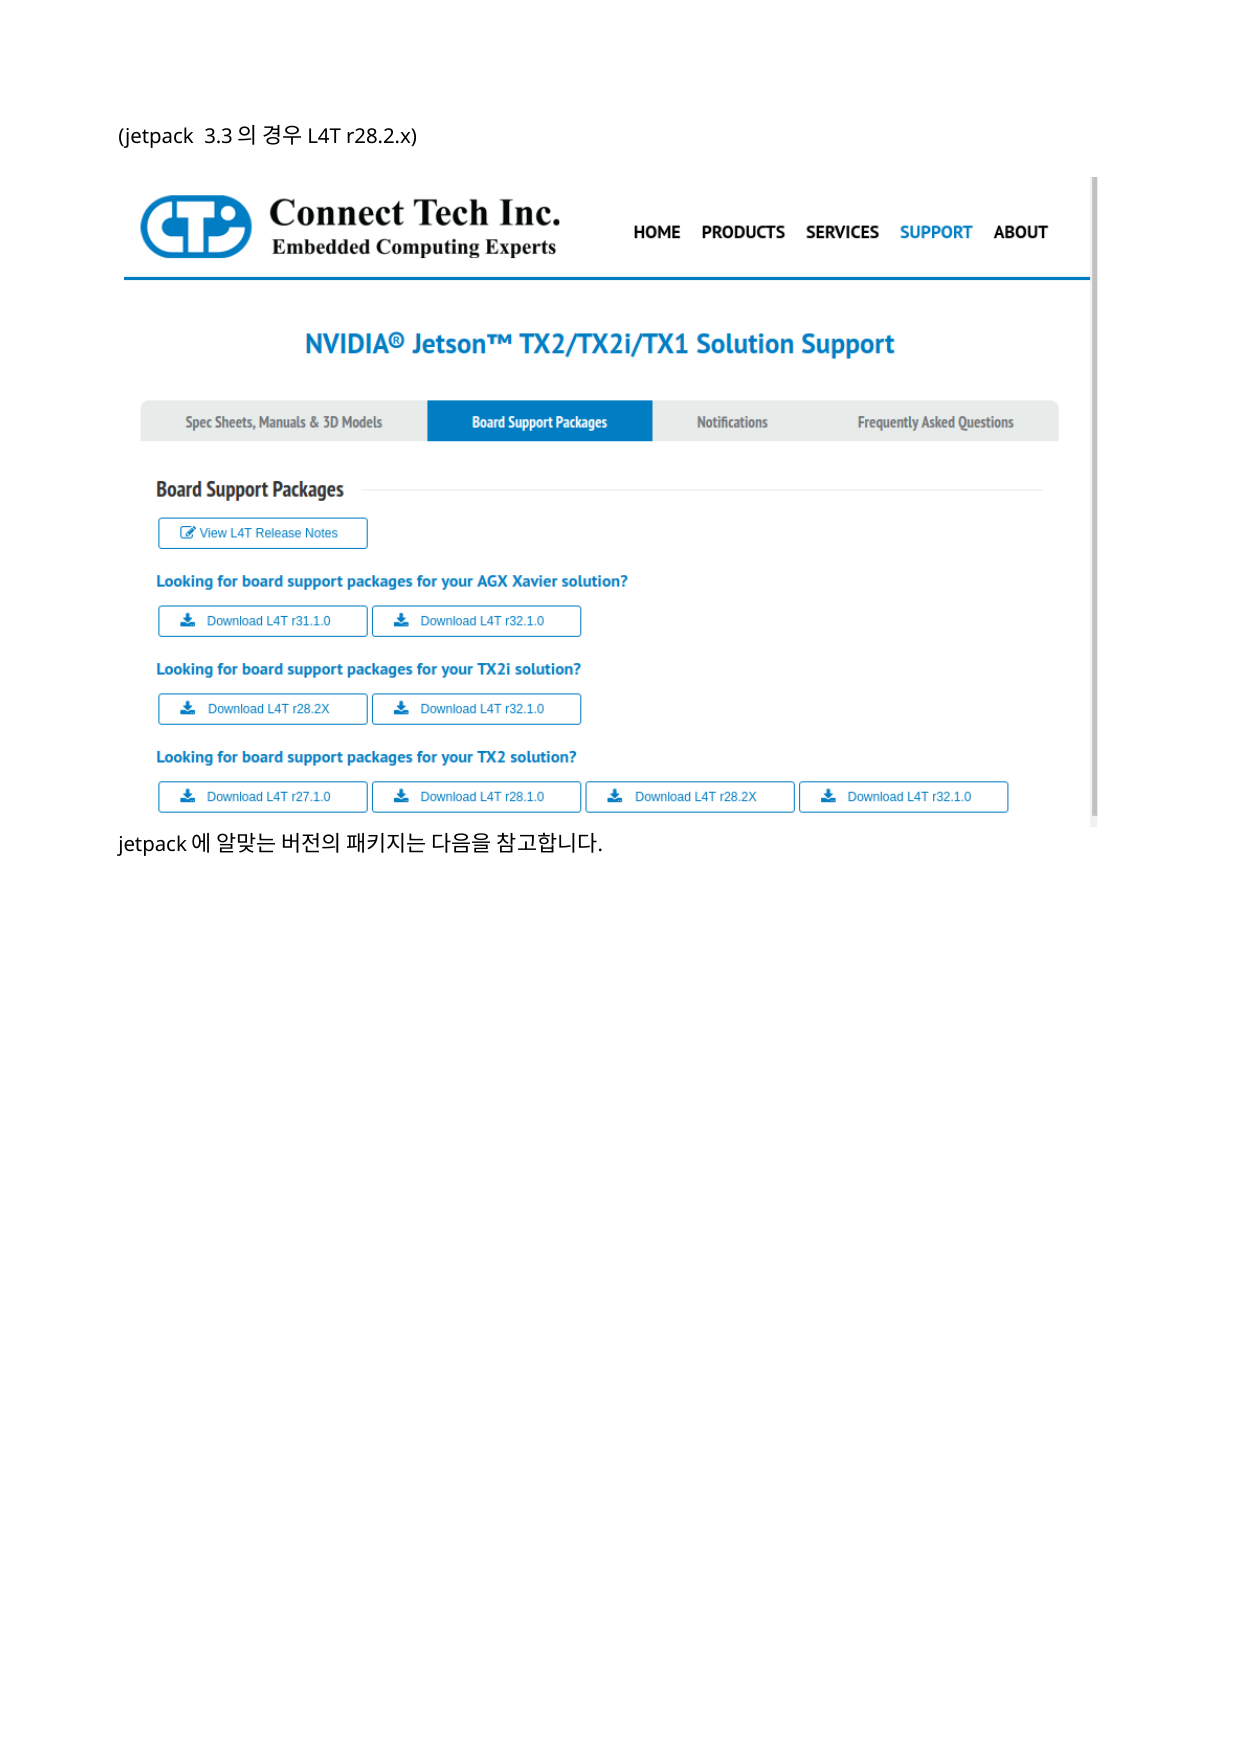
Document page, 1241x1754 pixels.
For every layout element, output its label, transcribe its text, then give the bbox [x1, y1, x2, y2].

text jetpack에 알맞는 버전의 패키지는 다음을 참고합니다. [118, 177, 1122, 858]
picture [124, 177, 1098, 827]
text (jetpack 3.3의 경우 L4T r28.2.x) [118, 118, 1122, 150]
